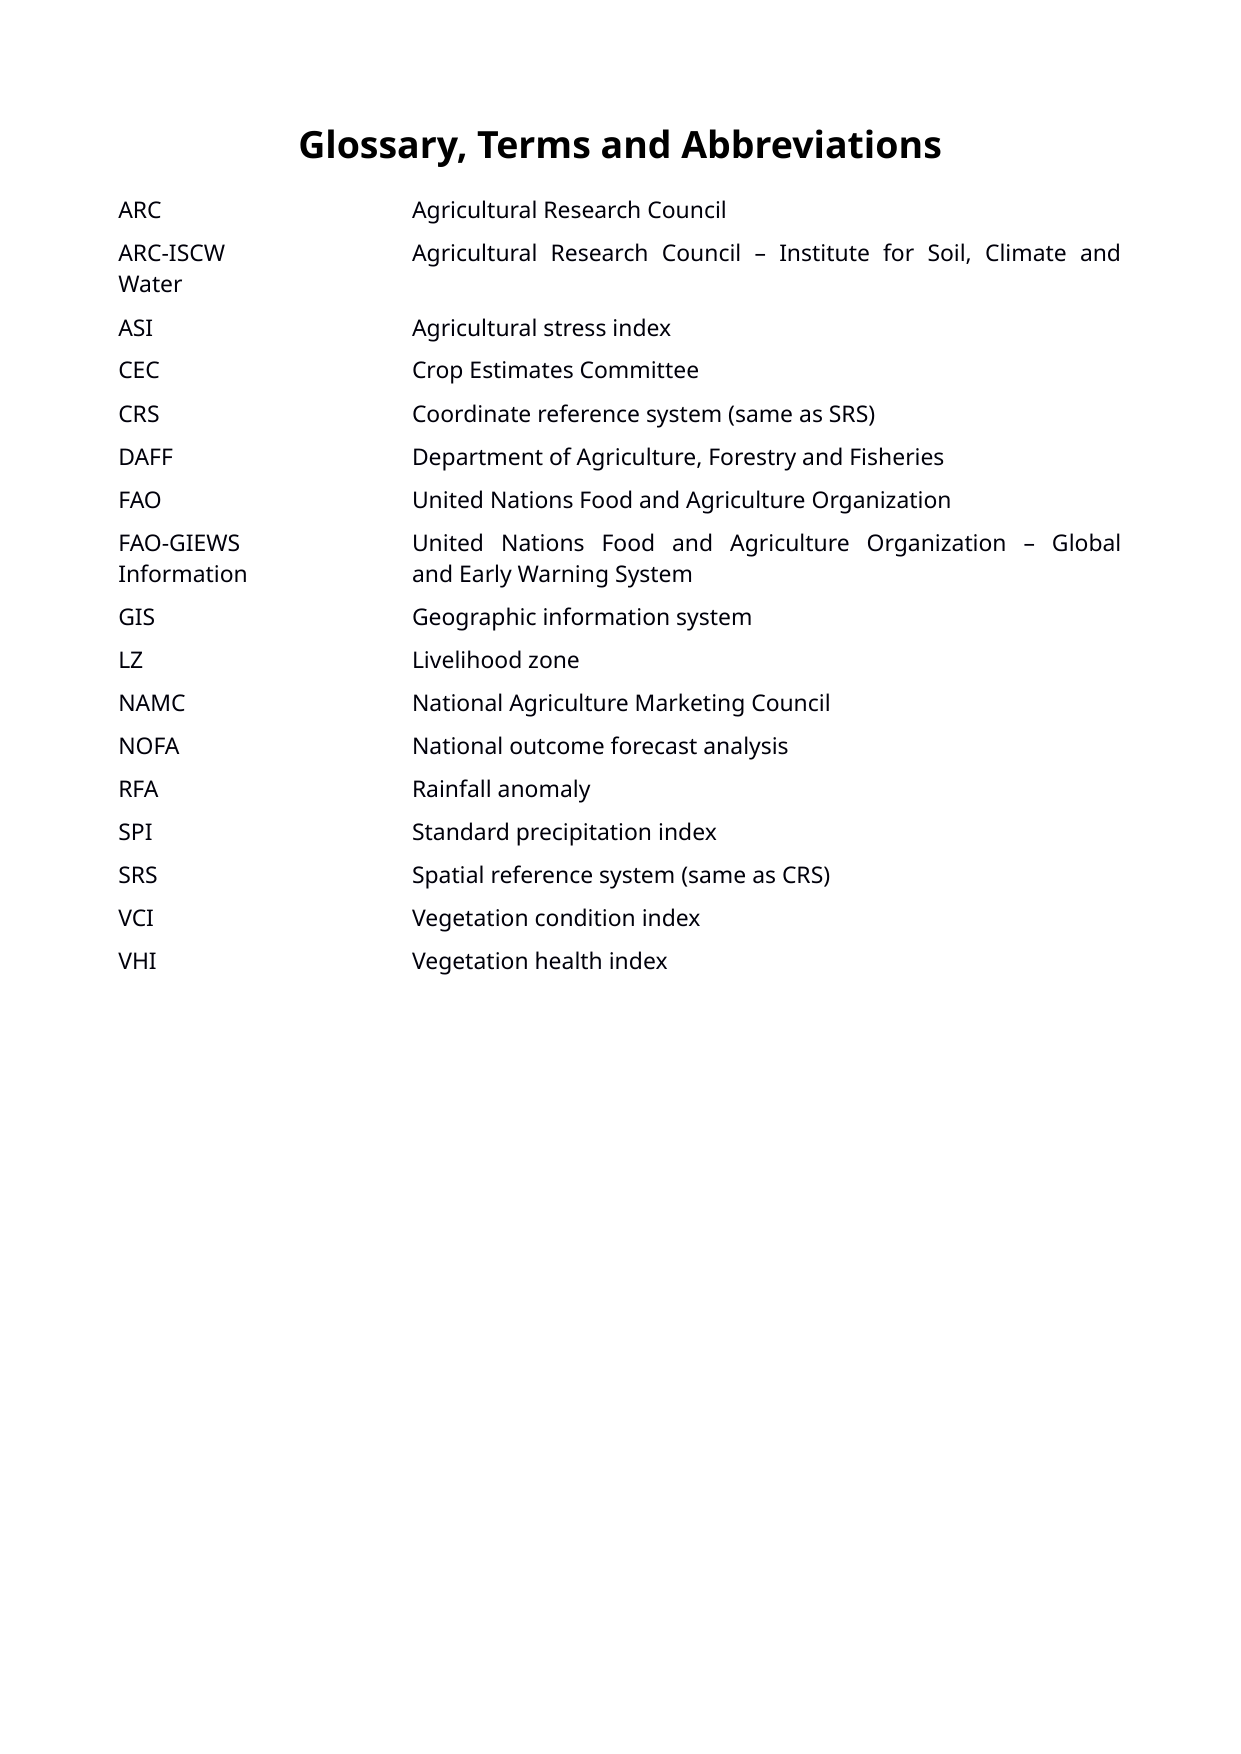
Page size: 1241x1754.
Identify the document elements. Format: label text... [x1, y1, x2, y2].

text ARC Agricultural Research Council [118, 194, 1122, 225]
text VHI Vegetation health index [118, 945, 1122, 976]
subtitle Glossary, Terms and Abbreviations [118, 118, 1122, 169]
text RFA Rainfall anomaly [118, 773, 1122, 804]
text CRS Coordinate reference system (same as SRS) [118, 397, 1122, 429]
text DAFF Department of Agriculture, Forestry and Fisheries [118, 441, 1122, 472]
text ARC-ISCW Agricultural Research Council – Institute for Soil, Climate and Water [118, 237, 1122, 300]
text FAO United Nations Food and Agriculture Organization [118, 483, 1122, 515]
text ASI Agricultural stress index [118, 311, 1122, 343]
text NOFA National outcome forecast analysis [118, 730, 1122, 761]
text SPI Standard precipitation index [118, 816, 1122, 847]
text NAMC National Agriculture Marketing Council [118, 687, 1122, 718]
text CEC Crop Estimates Committee [118, 354, 1122, 386]
text GIS Geographic information system [118, 601, 1122, 632]
text SRS Spatial reference system (same as CRS) [118, 859, 1122, 890]
text VCI Vegetation condition index [118, 902, 1122, 933]
text FAO-GIEWS United Nations Food and Agriculture Organization – Global Information and Early Warning System [118, 527, 1122, 589]
text LZ Livelihood zone [118, 644, 1122, 675]
